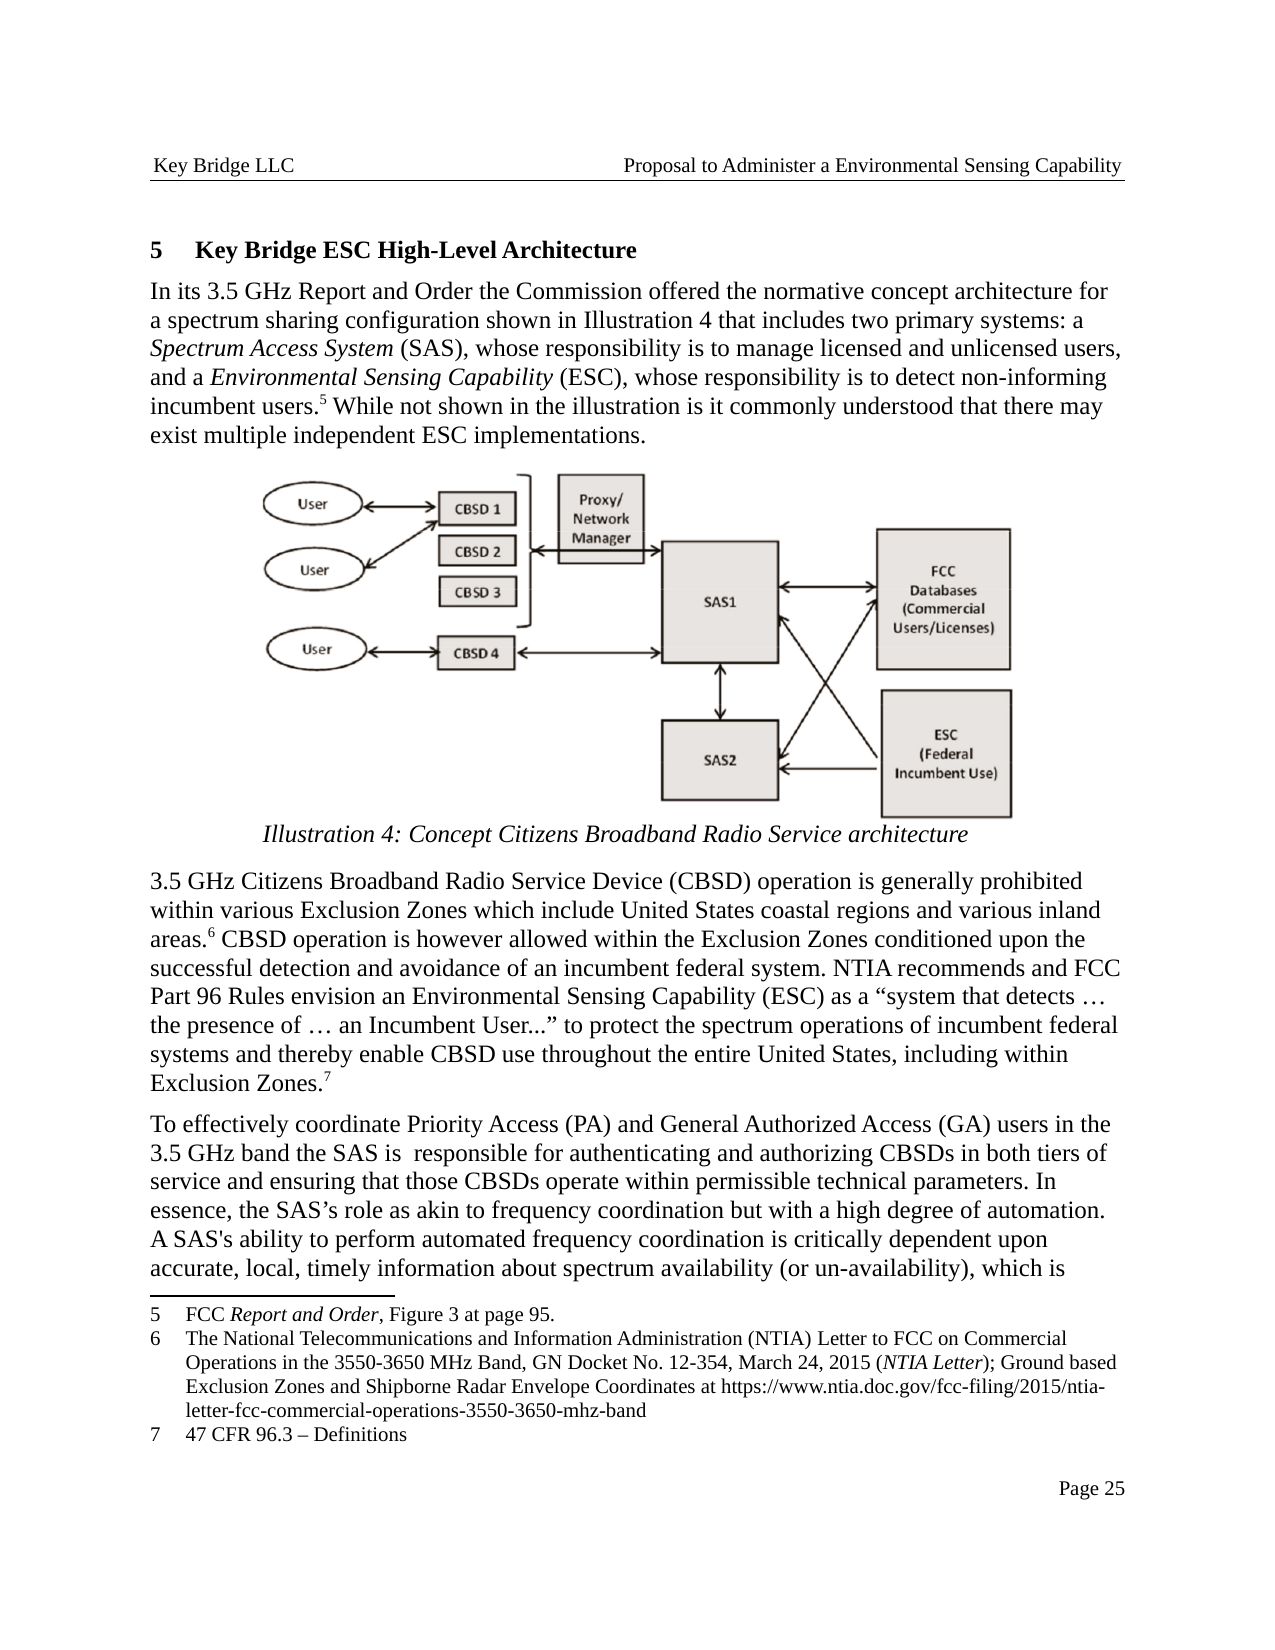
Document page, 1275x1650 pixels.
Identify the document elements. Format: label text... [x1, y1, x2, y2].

text To effectively coordinate Priority Access (PA) and General Authorized Access (GA) users in the 3.5 GHz band the SAS is responsible for authenticating and authorizing CBSDs in both tiers of service and ensuring that those CBSDs operate within permissible technical parameters. In essence, the SAS’s role as akin to frequency coordination but with a high degree of automation. A SAS's ability to perform automated frequency coordination is critically dependent upon accurate, local, timely information about spectrum availability (or un-availability), which is [150, 1109, 1125, 1281]
text The National Telecommunications and Information Administration (NTIA) Letter to FCC on Commercial Operations in the 3550-3650 MHz Band, GN Docket No. 12-354, March 24, 2015 (NTIA Letter); Ground based Exclusion Zones and Shipborne Radar Envelope Coordinates at https://www.ntia.doc.gov/fcc-filing/2015/ntia-letter-fcc-commercial-operations-3550-3650-mhz-band [150, 1326, 1125, 1422]
subtitle Key Bridge ESC High-Level Architecture [150, 235, 1125, 263]
text FCC Report and Order, Figure 3 at page 95. [150, 1302, 1125, 1326]
text 3.5 GHz Citizens Broadband Radio Service Device (CBSD) operation is generally prohibited within various Exclusion Zones which include United States coastal regions and various inland areas. CBSD operation is however allowed within the Exclusion Zones conditioned upon the successful detection and avoidance of an incumbent federal system. NTIA recommends and FCC Part 96 Rules envision an Environmental Sensing Capability (ESC) as a “system that detects … the presence of … an Incumbent User...” to protect the spectrum operations of incumbent federal systems and thereby enable CBSD use throughout the entire United States, including within Exclusion Zones. [150, 461, 1125, 1096]
text 47 CFR 96.3 – Definitions [150, 1422, 1125, 1446]
picture [262, 473, 1013, 820]
text Illustration 4: Concept Citizens Broadband Radio Service architecture [262, 820, 1012, 848]
text In its 3.5 GHz Report and Order the Commission offered the normative concept architecture for a spectrum sharing configuration shown in Illustration 4 that includes two primary systems: a Spectrum Access System (SAS), whose responsibility is to manage licensed and unlicensed users, and a Environmental Sensing Capability (ESC), whose responsibility is to detect non-informing incumbent users. While not shown in the illustration is it commonly understood that there may exist multiple independent ESC implementations. [150, 276, 1125, 448]
